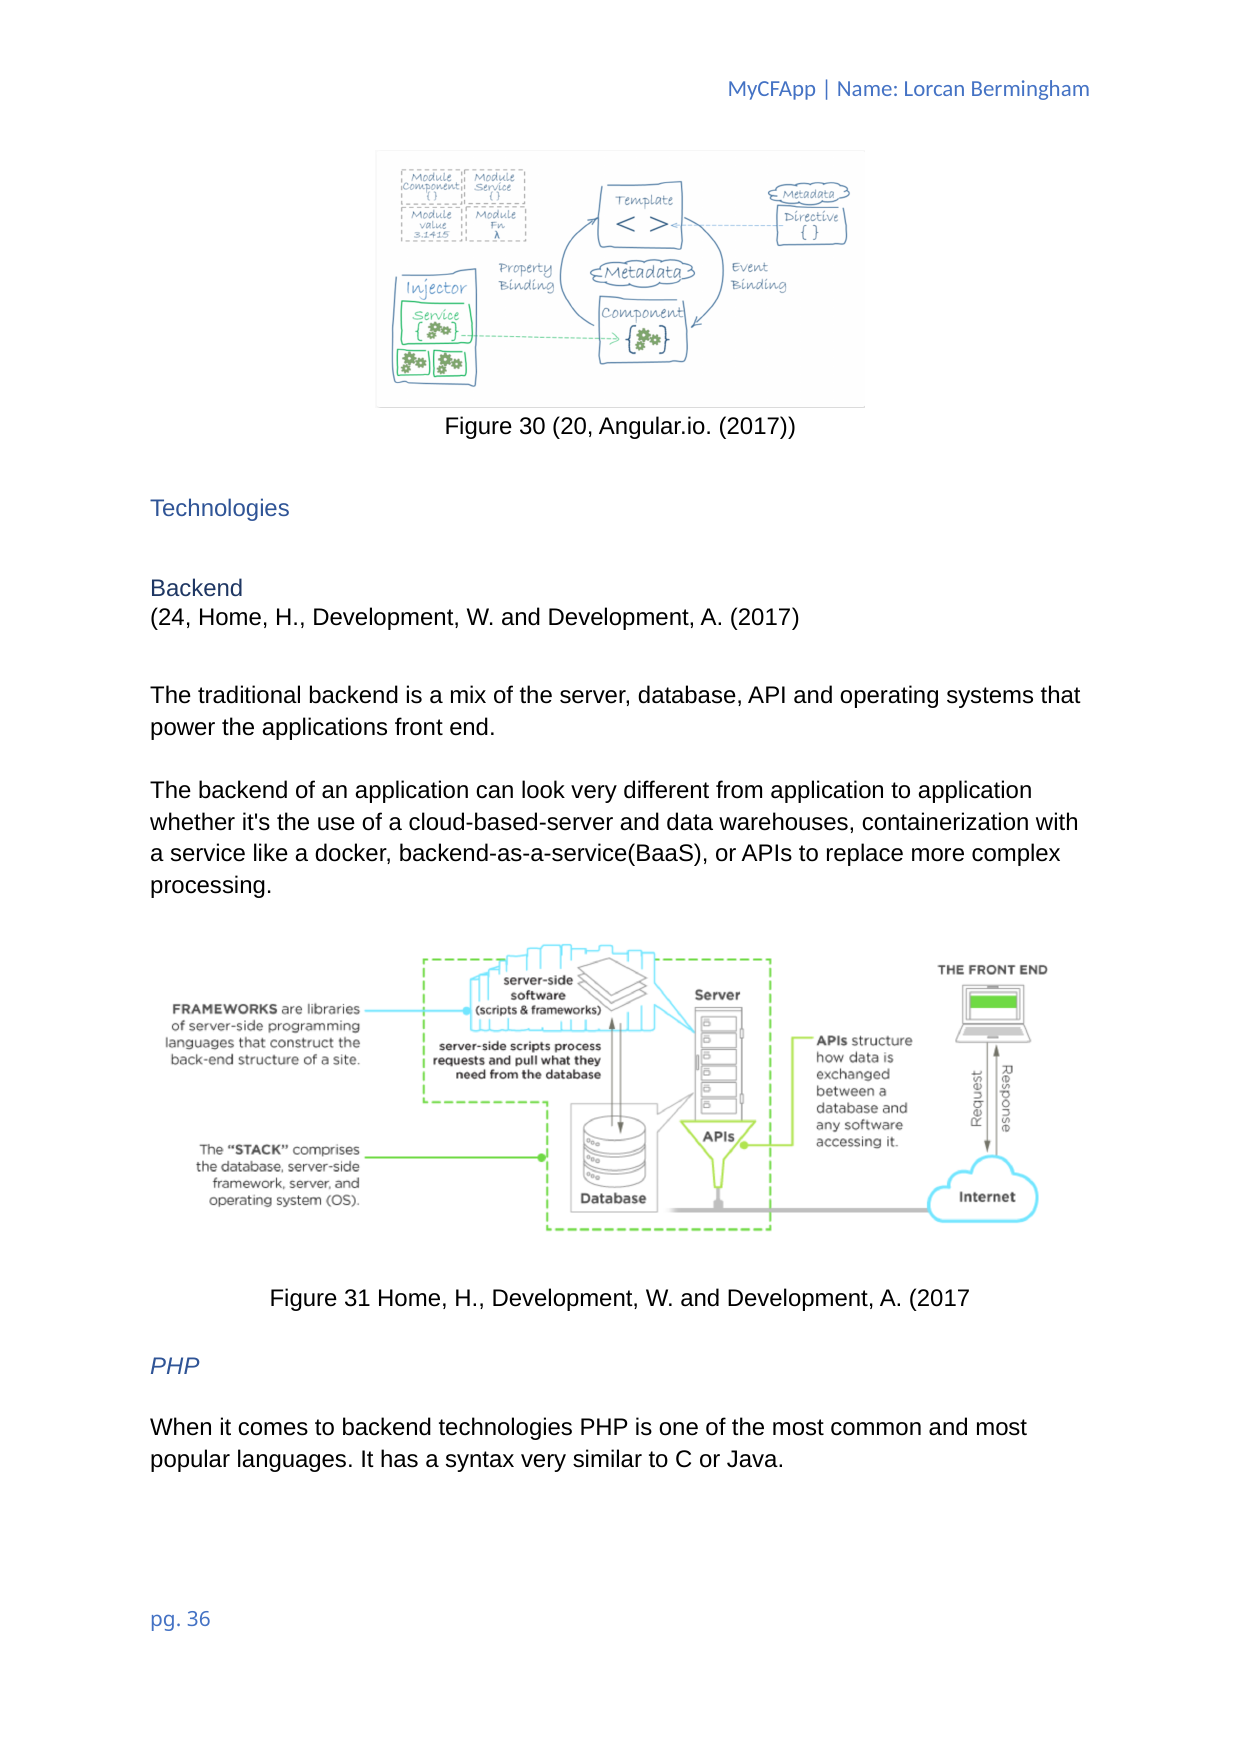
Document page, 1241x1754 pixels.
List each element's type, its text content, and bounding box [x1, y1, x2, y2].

text The traditional backend is a mix of the server, database, API and operating systems that power the applications front end. [150, 681, 1090, 740]
text When it comes to backend technologies PHP is one of the most common and most popular languages. It has a syntax very similar to C or Java. [150, 1413, 1090, 1472]
text (24, Home, H., Development, W. and Development, A. (2017) [150, 603, 1090, 631]
subtitle Technologies [150, 494, 1090, 521]
subtitle PHP [150, 1352, 1090, 1379]
text Figure 30 (20, Angular.io. (2017)) [150, 412, 1090, 439]
subtitle Backend [150, 573, 1090, 601]
text The backend of an application can look very different from application to application whether it's the use of a cloud-based-server and data warehouses, containerization with a service like a docker, backend-as-a-service(BaaS), or APIs to replace more complex processing. [150, 776, 1090, 898]
text Figure 31 Home, H., Development, W. and Development, A. (2017 [150, 1284, 1090, 1312]
